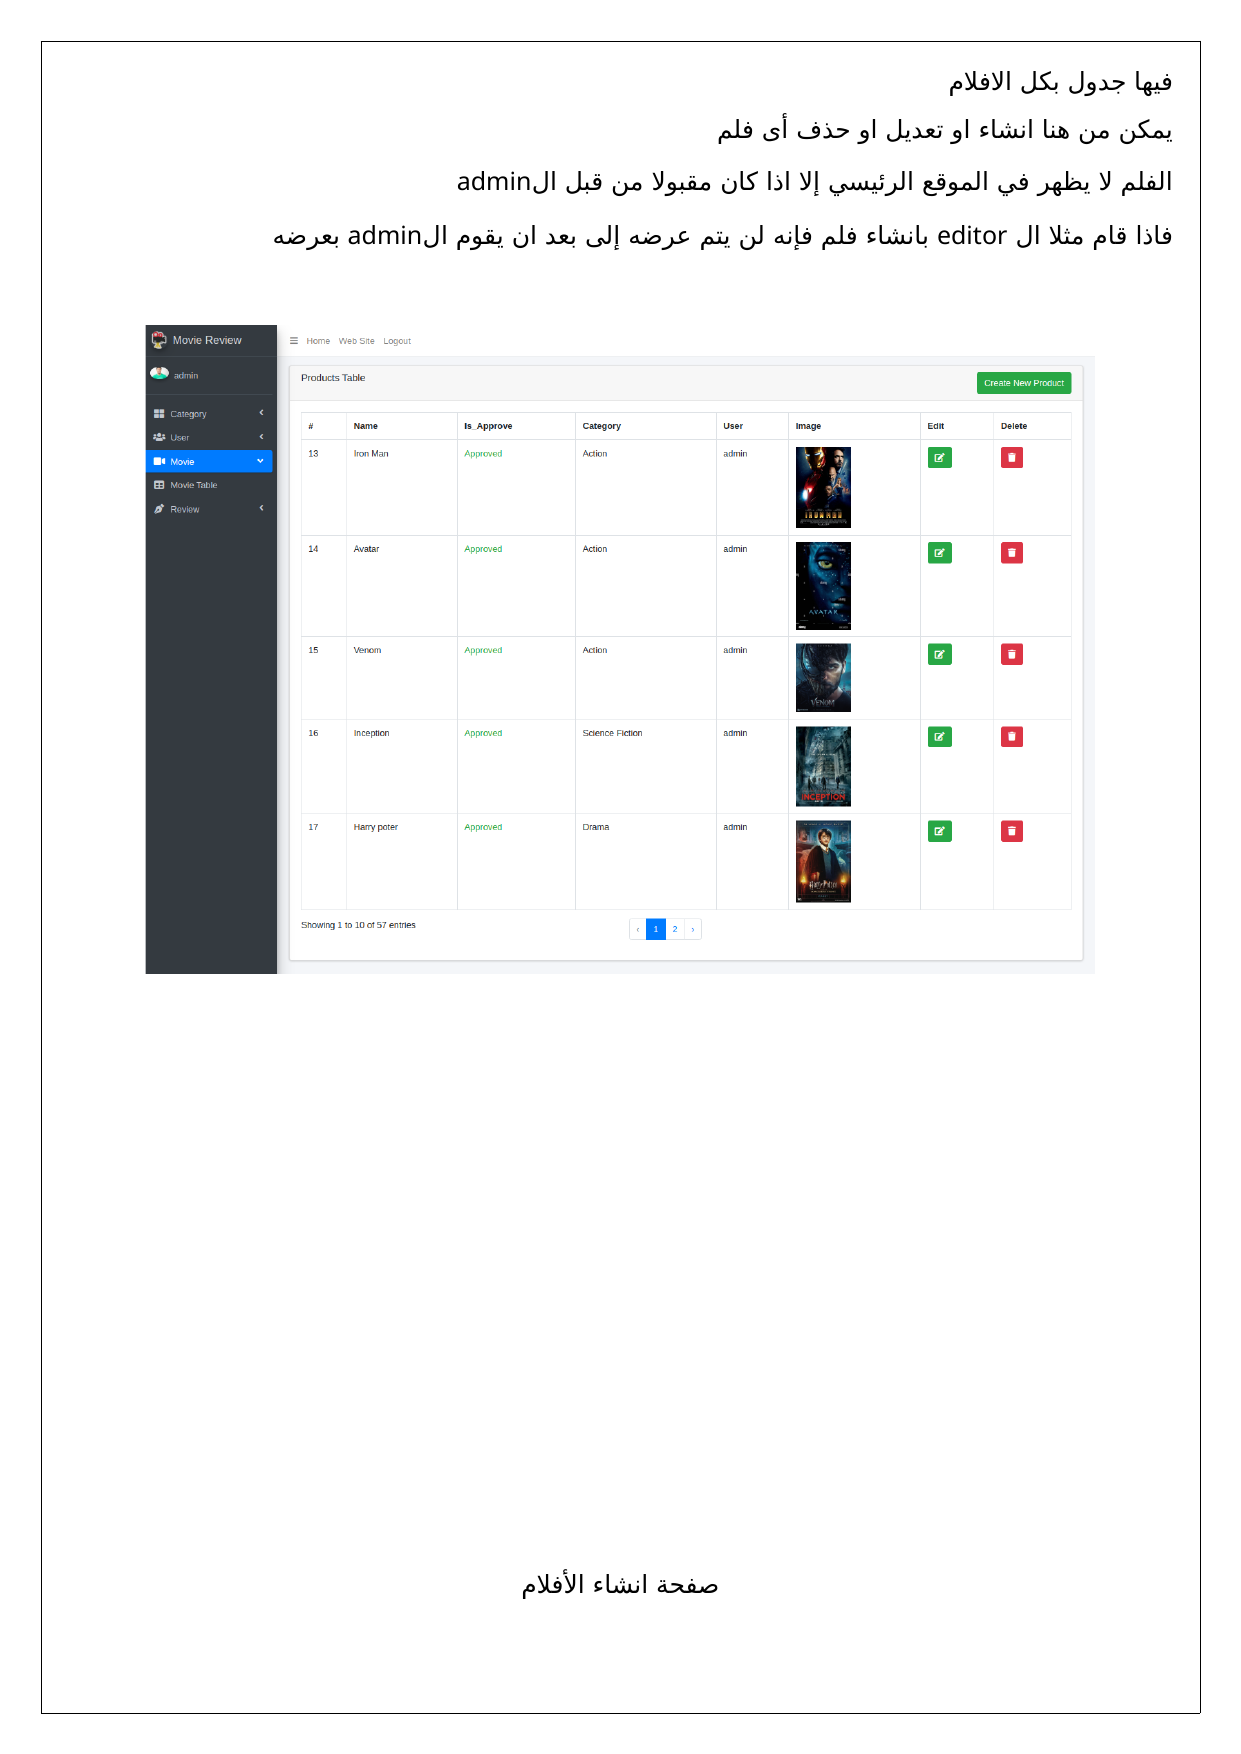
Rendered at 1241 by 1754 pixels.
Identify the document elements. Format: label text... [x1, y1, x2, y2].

text يمكن من هنا انشاء او تعديل او حذف أى فلم [68, 116, 1173, 145]
text الفلم لا يظهر في الموقع الرئيسي إلا اذا كان مقبولا من قبل الadmin [68, 164, 1173, 198]
picture [145, 325, 1095, 974]
text فيها جدول بكل الافلام [68, 68, 1173, 97]
text صفحة انشاء الأفلام [68, 1570, 1173, 1599]
text فاذا قام مثلا ال editor بانشاء فلم فإنه لن يتم عرضه إلى بعد ان يقوم الadmin بعرضه [68, 218, 1173, 252]
